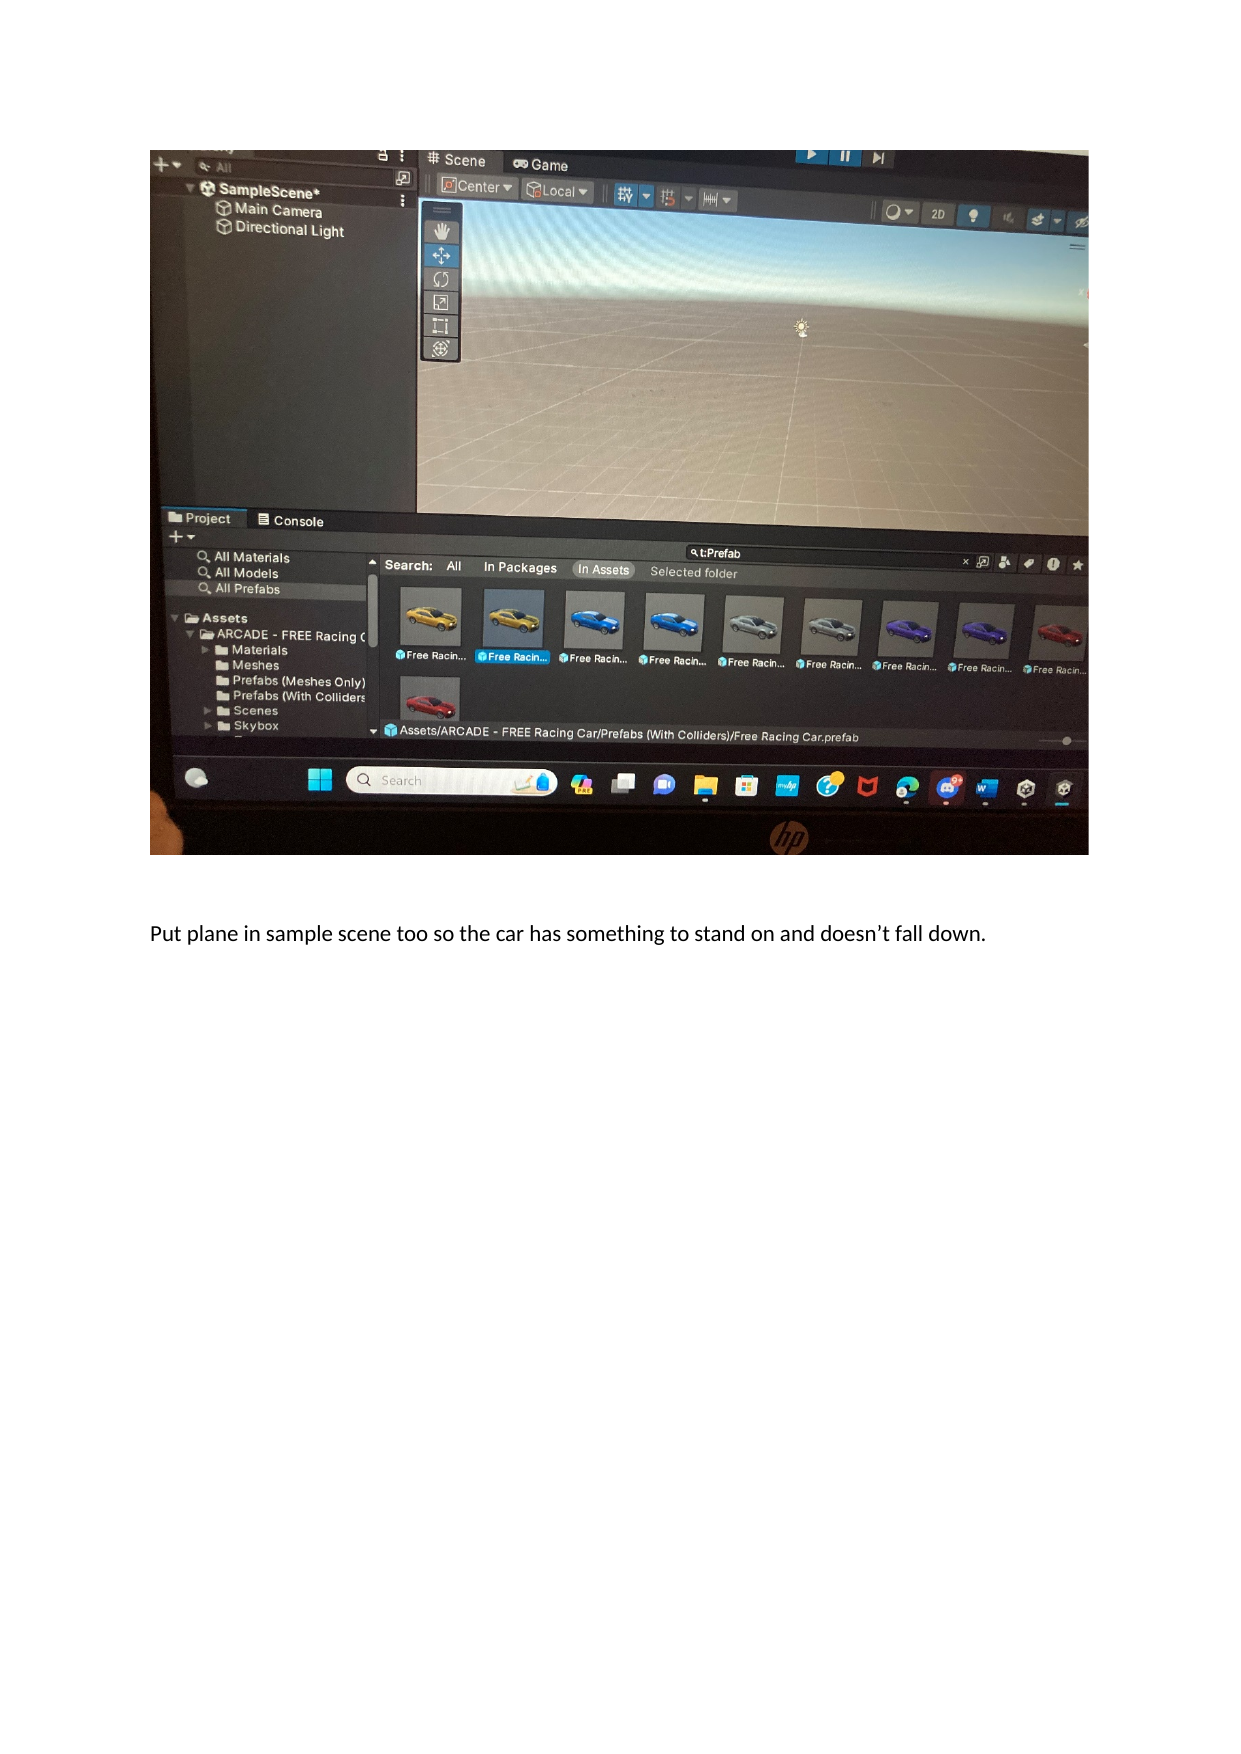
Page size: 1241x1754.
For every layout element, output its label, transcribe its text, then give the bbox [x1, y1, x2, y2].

text Put plane in sample scene too so the car has something to stand on and doesn’t fall down. [150, 919, 1090, 947]
